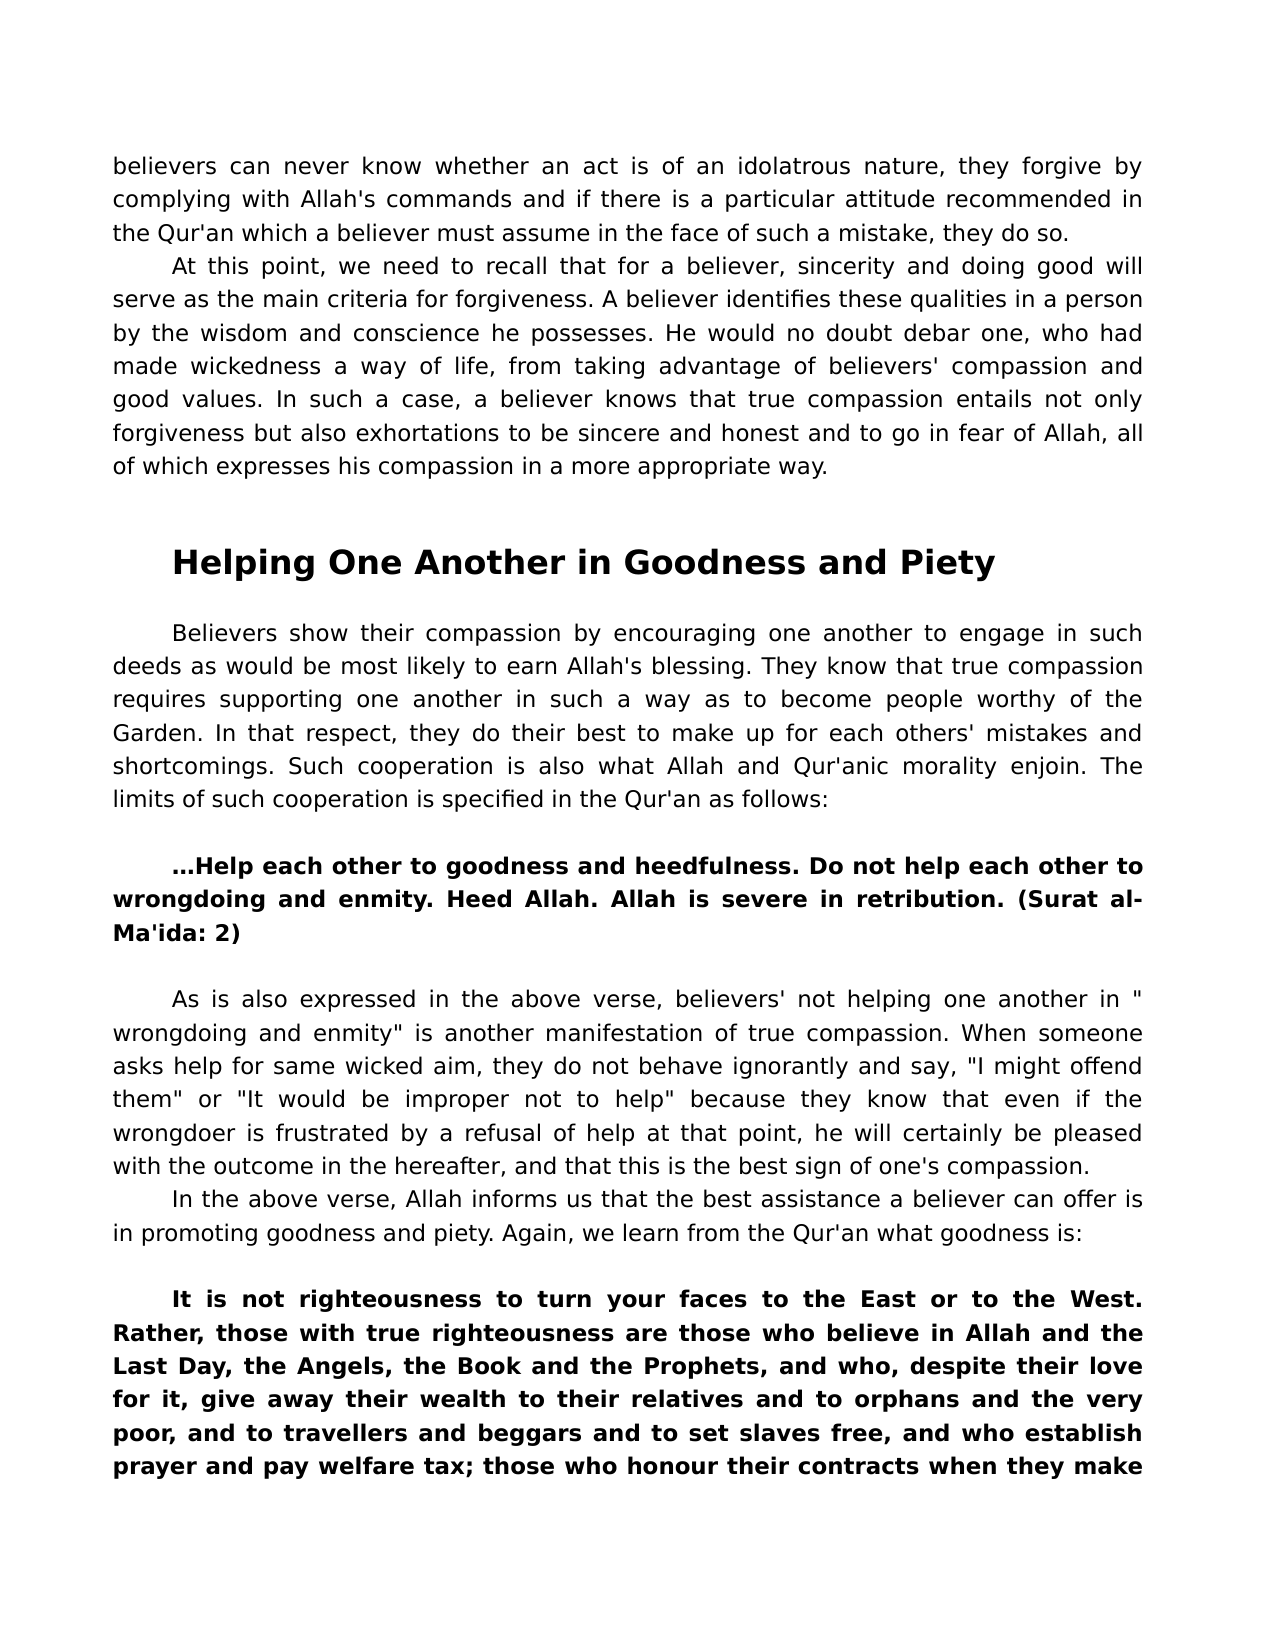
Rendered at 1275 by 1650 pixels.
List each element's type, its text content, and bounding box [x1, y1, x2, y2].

text In the above verse, Allah informs us that the best assistance a believer can offer is in promoting goodness and piety. Again, we learn from the Qur'an what goodness is: [112, 1181, 1145, 1248]
text As is also expressed in the above verse, believers' not helping one another in " wrongdoing and enmity" is another manifestation of true compassion. When someone asks help for same wicked aim, they do not behave ignorantly and say, "I might offend them" or "It would be improper not to help" because they know that even if the wrongdoer is frustrated by a refusal of help at that point, he will certainly be pleased with the outcome in the hereafter, and that this is the best sign of one's compassion. [112, 981, 1145, 1181]
text believers can never know whether an act is of an idolatrous nature, they forgive by complying with Allah's commands and if there is a particular attitude recommended in the Qur'an which a believer must assume in the face of such a mistake, they do so. [112, 148, 1145, 248]
text It is not righteousness to turn your faces to the East or to the West. Rather, those with true righteousness are those who believe in Allah and the Last Day, the Angels, the Book and the Prophets, and who, despite their love for it, give away their wealth to their relatives and to orphans and the very poor, and to travellers and beggars and to set slaves free, and who establish prayer and pay welfare tax; those who honour their contracts when they make [112, 1281, 1145, 1481]
text …Help each other to goodness and heedfulness. Do not help each other to wrongdoing and enmity. Heed Allah. Allah is severe in retribution. (Surat al-Ma'ida: 2) [112, 848, 1145, 948]
text At this point, we need to recall that for a believer, sincerity and doing good will serve as the main criteria for forgiveness. A believer identifies these qualities in a person by the wisdom and conscience he possesses. He would no doubt debar one, who had made wickedness a way of life, from taking advantage of believers' compassion and good values. In such a case, a believer knows that true compassion entails not only forgiveness but also exhortations to be sincere and honest and to go in fear of Allah, all of which expresses his compassion in a more appropriate way. [112, 248, 1145, 481]
text Believers show their compassion by encouraging one another to engage in such deeds as would be most likely to earn Allah's blessing. They know that true compassion requires supporting one another in such a way as to become people worthy of the Garden. In that respect, they do their best to make up for each others' mistakes and shortcomings. Such cooperation is also what Allah and Qur'anic morality enjoin. The limits of such cooperation is specified in the Qur'an as follows: [112, 614, 1145, 814]
text Helping One Another in Goodness and Piety [112, 548, 1145, 581]
